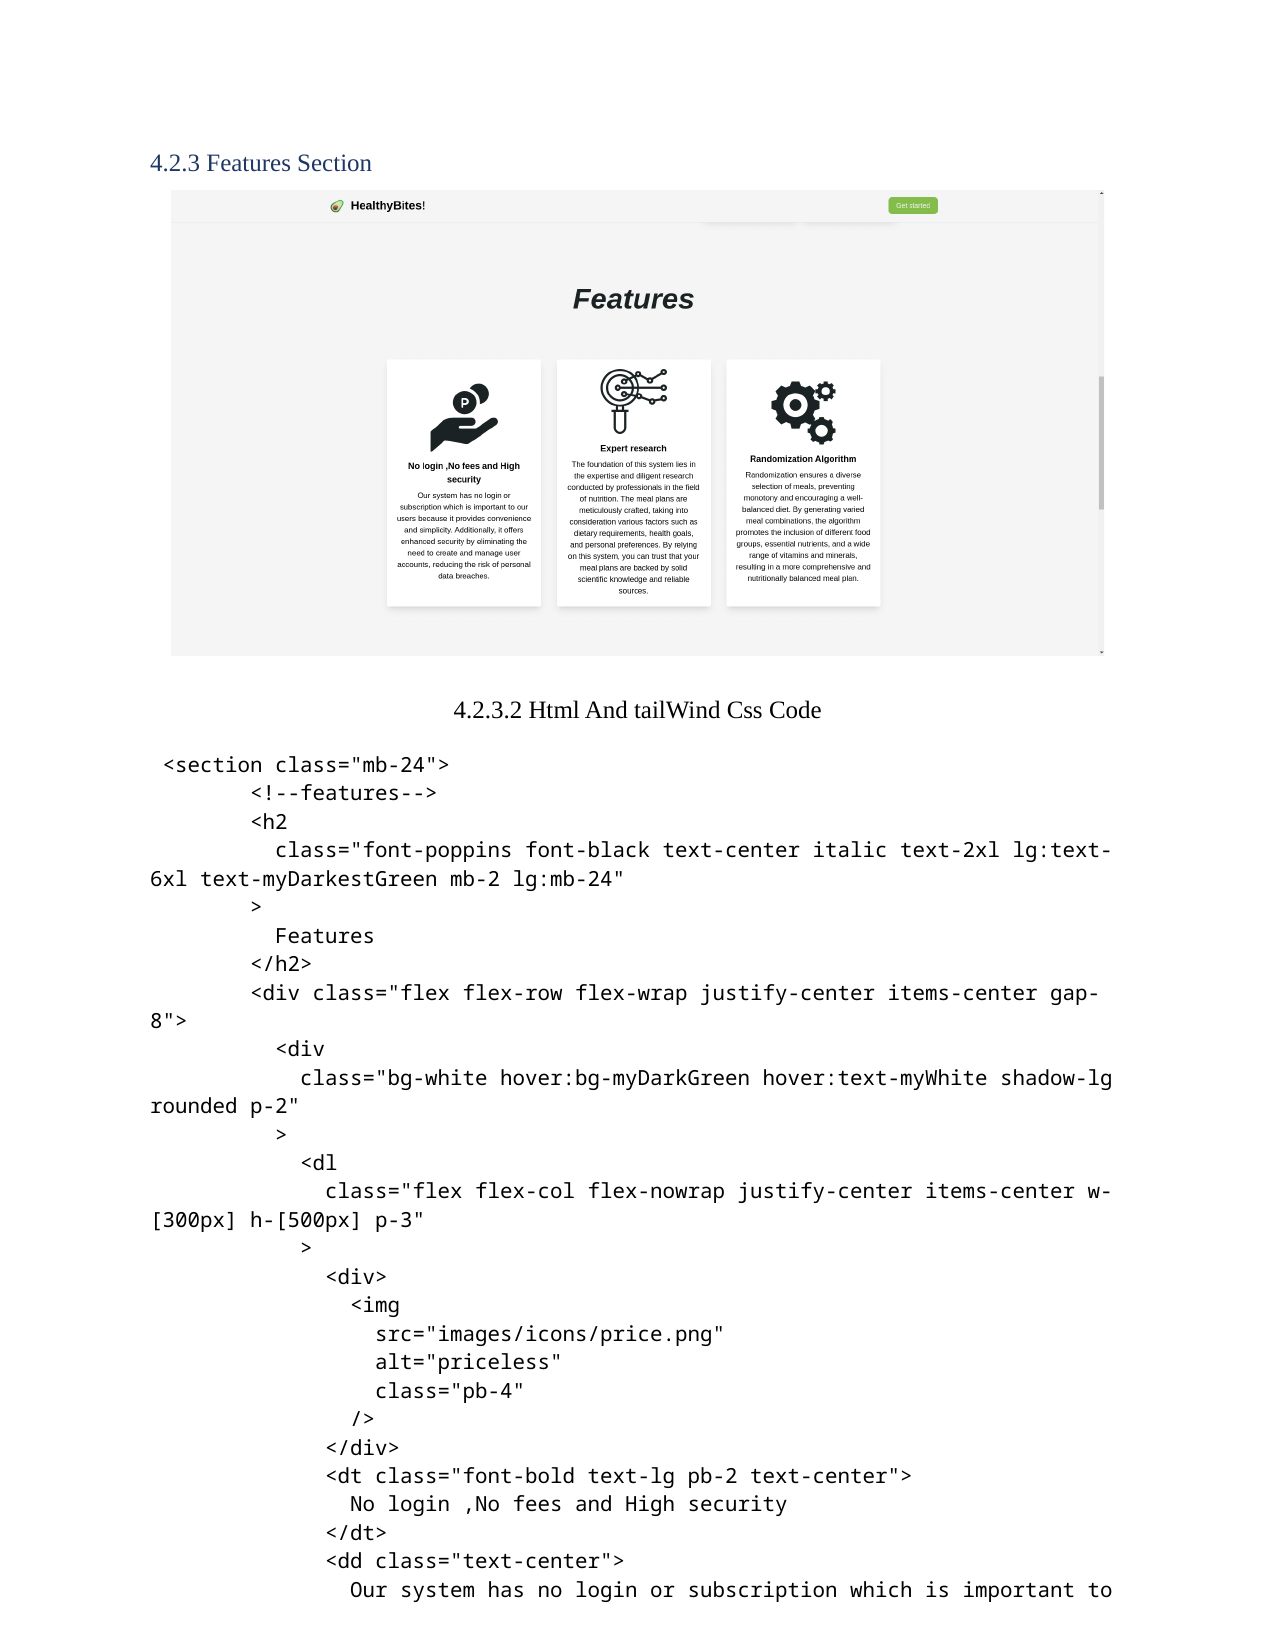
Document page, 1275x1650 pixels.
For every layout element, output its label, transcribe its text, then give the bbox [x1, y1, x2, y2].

text <!--features--> [150, 778, 1125, 807]
text <div [150, 1034, 1125, 1063]
subtitle 4.2.3 Features Section [150, 149, 1125, 177]
text </h2> [150, 949, 1125, 978]
text > [150, 1120, 1125, 1148]
text class="font-poppins font-black text-center italic text-2xl lg:text-6xl text-myDarkestGreen mb-2 lg:mb-24" [150, 835, 1125, 892]
text alt="priceless" [150, 1347, 1125, 1376]
text <section class="mb-24"> [150, 750, 1125, 778]
text <dd class="text-center"> [150, 1546, 1125, 1575]
text class="pb-4" [150, 1376, 1125, 1404]
text Our system has no login or subscription which is important to [150, 1575, 1125, 1603]
text > [150, 1233, 1125, 1262]
text Features [150, 921, 1125, 949]
text > [150, 892, 1125, 921]
subtitle 4.2.3.2 Html And tailWind Css Code [150, 696, 1125, 724]
text <h2 [150, 807, 1125, 835]
text class="bg-white hover:bg-myDarkGreen hover:text-myWhite shadow-lg rounded p-2" [150, 1063, 1125, 1120]
text <div> [150, 1262, 1125, 1290]
text <img [150, 1290, 1125, 1319]
text src="images/icons/price.png" [150, 1319, 1125, 1347]
text </dt> [150, 1518, 1125, 1546]
text class="flex flex-col flex-nowrap justify-center items-center w-[300px] h-[500px] p-3" [150, 1177, 1125, 1233]
text /> [150, 1404, 1125, 1433]
text </div> [150, 1433, 1125, 1461]
picture [170, 190, 1105, 656]
text <div class="flex flex-row flex-wrap justify-center items-center gap-8"> [150, 978, 1125, 1034]
text No login ,No fees and High security [150, 1489, 1125, 1518]
text <dl [150, 1148, 1125, 1177]
text <dt class="font-bold text-lg pb-2 text-center"> [150, 1461, 1125, 1489]
